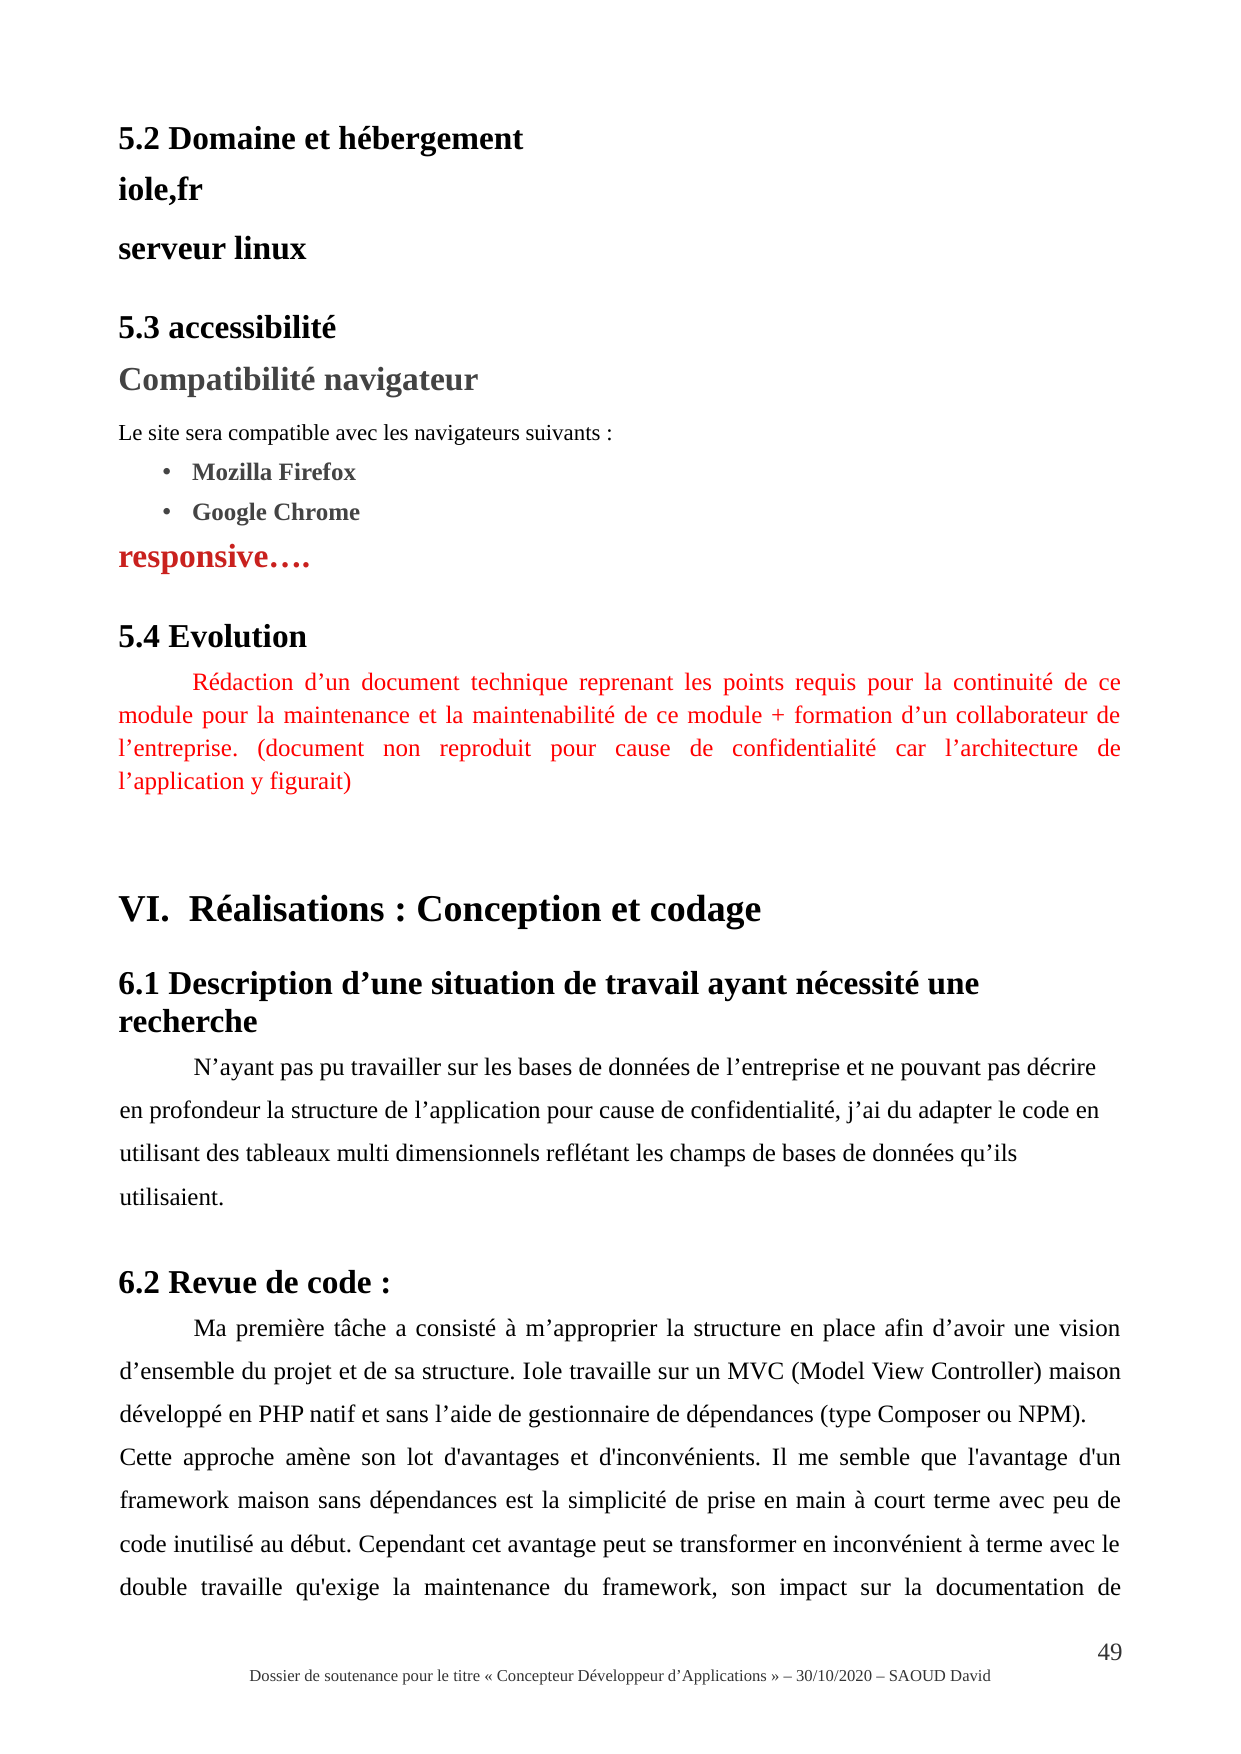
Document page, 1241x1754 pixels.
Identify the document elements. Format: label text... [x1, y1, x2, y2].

subtitle 5.2 Domaine et hébergement [118, 118, 1122, 156]
text iole,fr [118, 169, 1122, 208]
text Compatibilité navigateur [118, 358, 1122, 397]
text N’ayant pas pu travailler sur les bases de données de l’entreprise et ne pouvant pas décrire en profondeur la structure de l’application pour cause de confidentialité, j’ai du adapter le code en utilisant des tableaux multi dimensionnels reflétant les champs de bases de données qu’ils utilisaient. [119, 1052, 1122, 1210]
subtitle VI. Réalisations : Conception et codage [118, 886, 1122, 930]
list Google Chrome [162, 497, 1122, 525]
text Rédaction d’un document technique reprenant les points requis pour la continuité de ce module pour la maintenance et la maintenabilité de ce module + formation d’un collaborateur de l’entreprise. (document non reproduit pour cause de confidentialité car l’architecture de l’application y figurait) [118, 667, 1122, 795]
subtitle 6.2 Revue de code : [118, 1262, 1122, 1301]
text Ma première tâche a consisté à m’approprier la structure en place afin d’avoir une vision d’ensemble du projet et de sa structure. Iole travaille sur un MVC (Model View Controller) maison développé en PHP natif et sans l’aide de gestionnaire de dépendances (type Composer ou NPM). [119, 1313, 1122, 1428]
subtitle 5.3 accessibilité [118, 308, 1122, 346]
subtitle 5.4 Evolution [118, 616, 1122, 654]
text Le site sera compatible avec les navigateurs suivants : [118, 417, 1122, 446]
list Mozilla Firefox [162, 457, 1122, 486]
text responsive…. [118, 536, 1122, 575]
text Cette approche amène son lot d'avantages et d'inconvénients. Il me semble que l'avantage d'un framework maison sans dépendances est la simplicité de prise en main à court terme avec peu de code inutilisé au début. Cependant cet avantage peut se transformer en inconvénient à terme avec le double travaille qu'exige la maintenance du framework, son impact sur la documentation de [119, 1442, 1122, 1601]
text serveur linux [118, 228, 1122, 267]
subtitle 6.1 Description d’une situation de travail ayant nécessité une recherche [118, 963, 1122, 1040]
